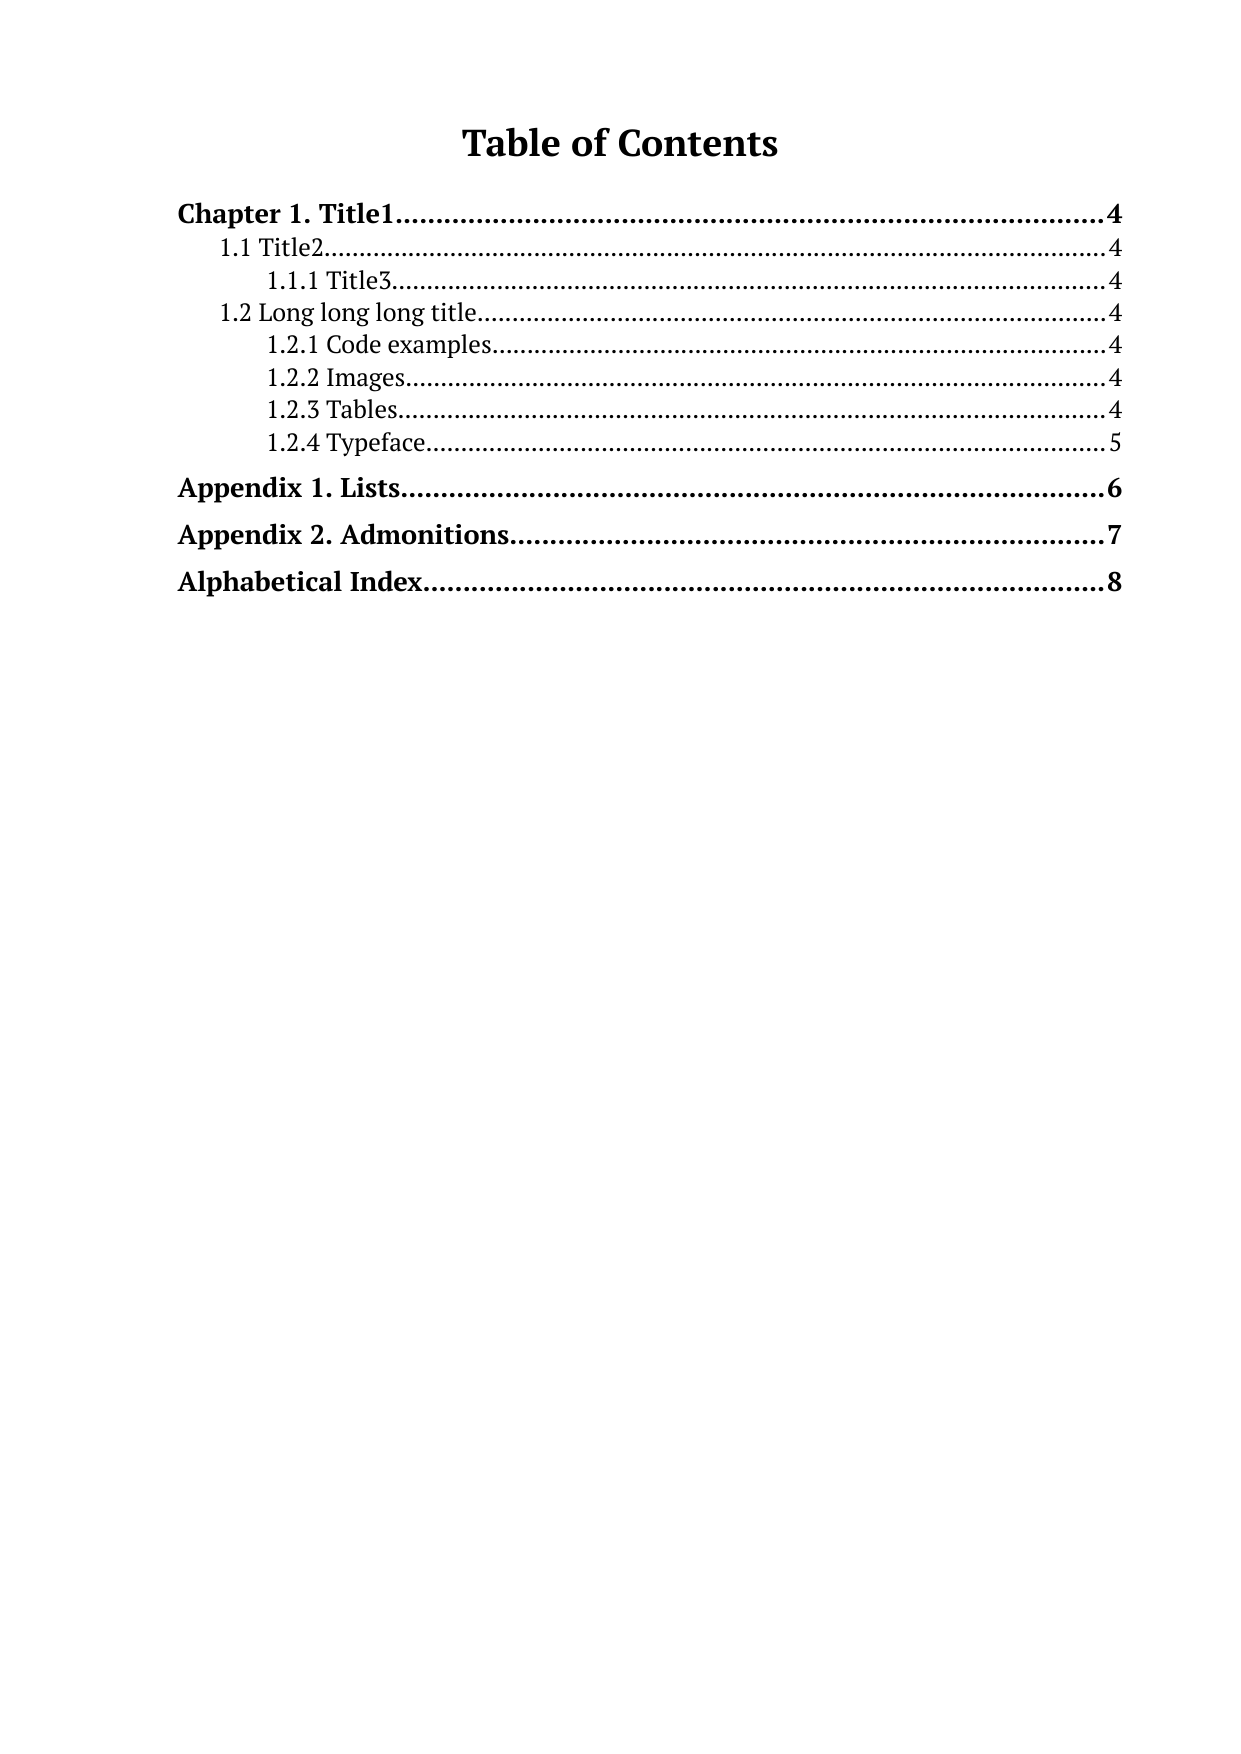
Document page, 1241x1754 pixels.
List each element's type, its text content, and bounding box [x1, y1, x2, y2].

text 1.1.1 Title3 4 [266, 264, 1122, 296]
text 1.2.1 Code examples 4 [266, 328, 1122, 361]
title Table of Contents [118, 118, 1122, 167]
text 1.2 Long long long title 4 [218, 296, 1122, 328]
text Chapter 1. Title1 4 [177, 196, 1122, 231]
text 1.2.4 Typeface 5 [266, 426, 1122, 458]
text 1.2.3 Tables 4 [266, 393, 1122, 426]
text Alphabetical Index 8 [177, 563, 1122, 599]
text Appendix 2. Admonitions 7 [177, 517, 1122, 552]
text 1.1 Title2 4 [218, 231, 1122, 264]
text Appendix 1. Lists 6 [177, 470, 1122, 505]
text 1.2.2 Images 4 [266, 361, 1122, 393]
